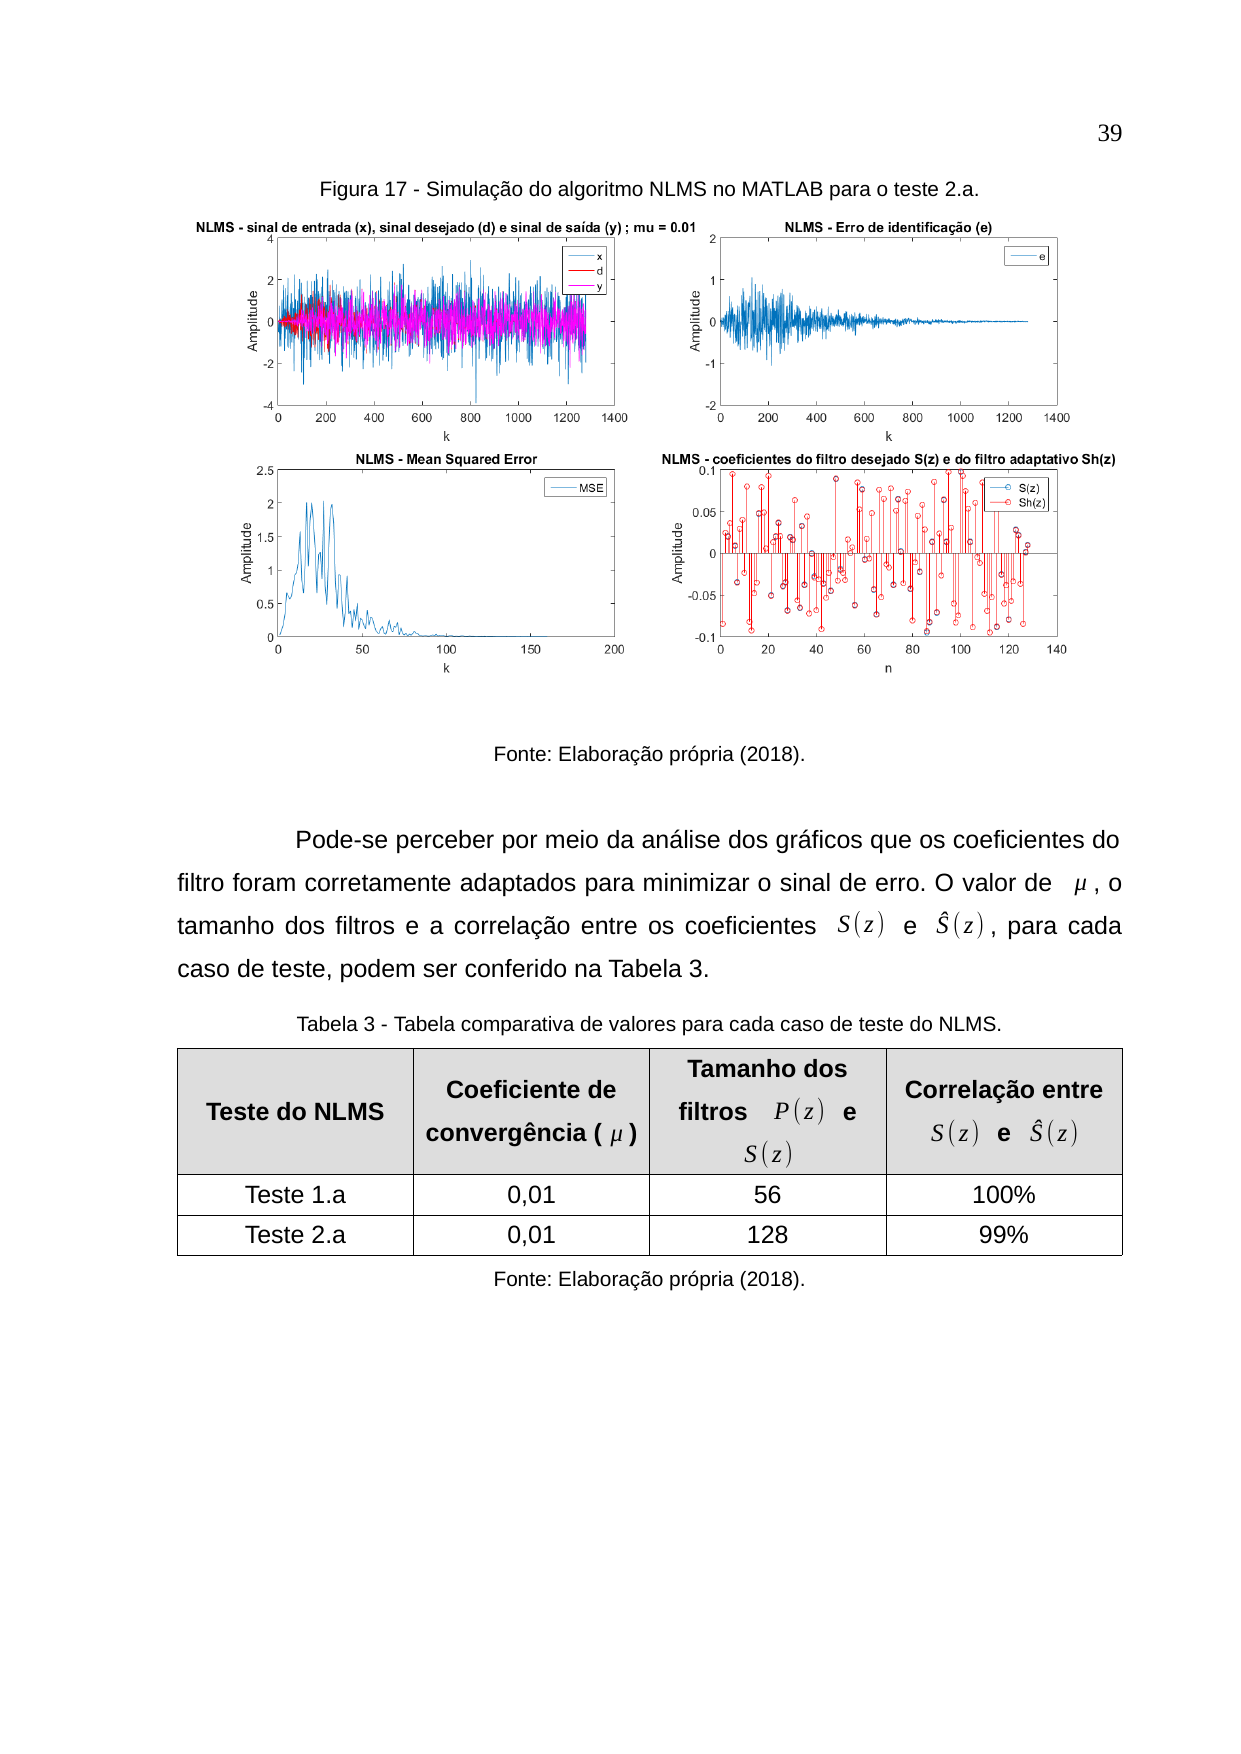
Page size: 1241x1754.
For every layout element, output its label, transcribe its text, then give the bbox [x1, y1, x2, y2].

table_cell Teste 2.a [178, 1216, 413, 1255]
table_cell 56 [650, 1175, 886, 1214]
picture [147, 201, 1152, 690]
table_header Coeficiente de convergência () [414, 1049, 649, 1174]
table_cell 99% [887, 1216, 1122, 1255]
table_cell Teste 1.a [178, 1175, 413, 1214]
table_cell [177, 690, 1122, 730]
table_header Tamanho dos filtros e [650, 1049, 886, 1174]
table_cell Fonte: Elaboração própria (2018). [177, 730, 1122, 825]
table_header Teste do NLMS [178, 1049, 413, 1174]
table_header Simulação do algoritmo NLMS no MATLAB para o teste 2.a. [177, 177, 1122, 201]
table_cell 100% [887, 1175, 1122, 1214]
table_cell 0,01 [414, 1175, 649, 1214]
table_header Correlação entre e [887, 1049, 1122, 1174]
table_cell 0,01 [414, 1216, 649, 1255]
table_cell 128 [650, 1216, 886, 1255]
text Pode-se perceber por meio da análise dos gráficos que os coeficientes do filtro foram corretamente adaptados para minimizar o sinal de erro. O valor de, o tamanho dos filtros e a correlação entre os coeficientese, para cada caso de teste, podem ser conferido na Tabela 3. [177, 825, 1122, 983]
text Fonte: Elaboração própria (2018). [177, 1267, 1122, 1291]
list Tabela comparativa de valores para cada caso de teste do NLMS. [177, 1012, 1122, 1036]
